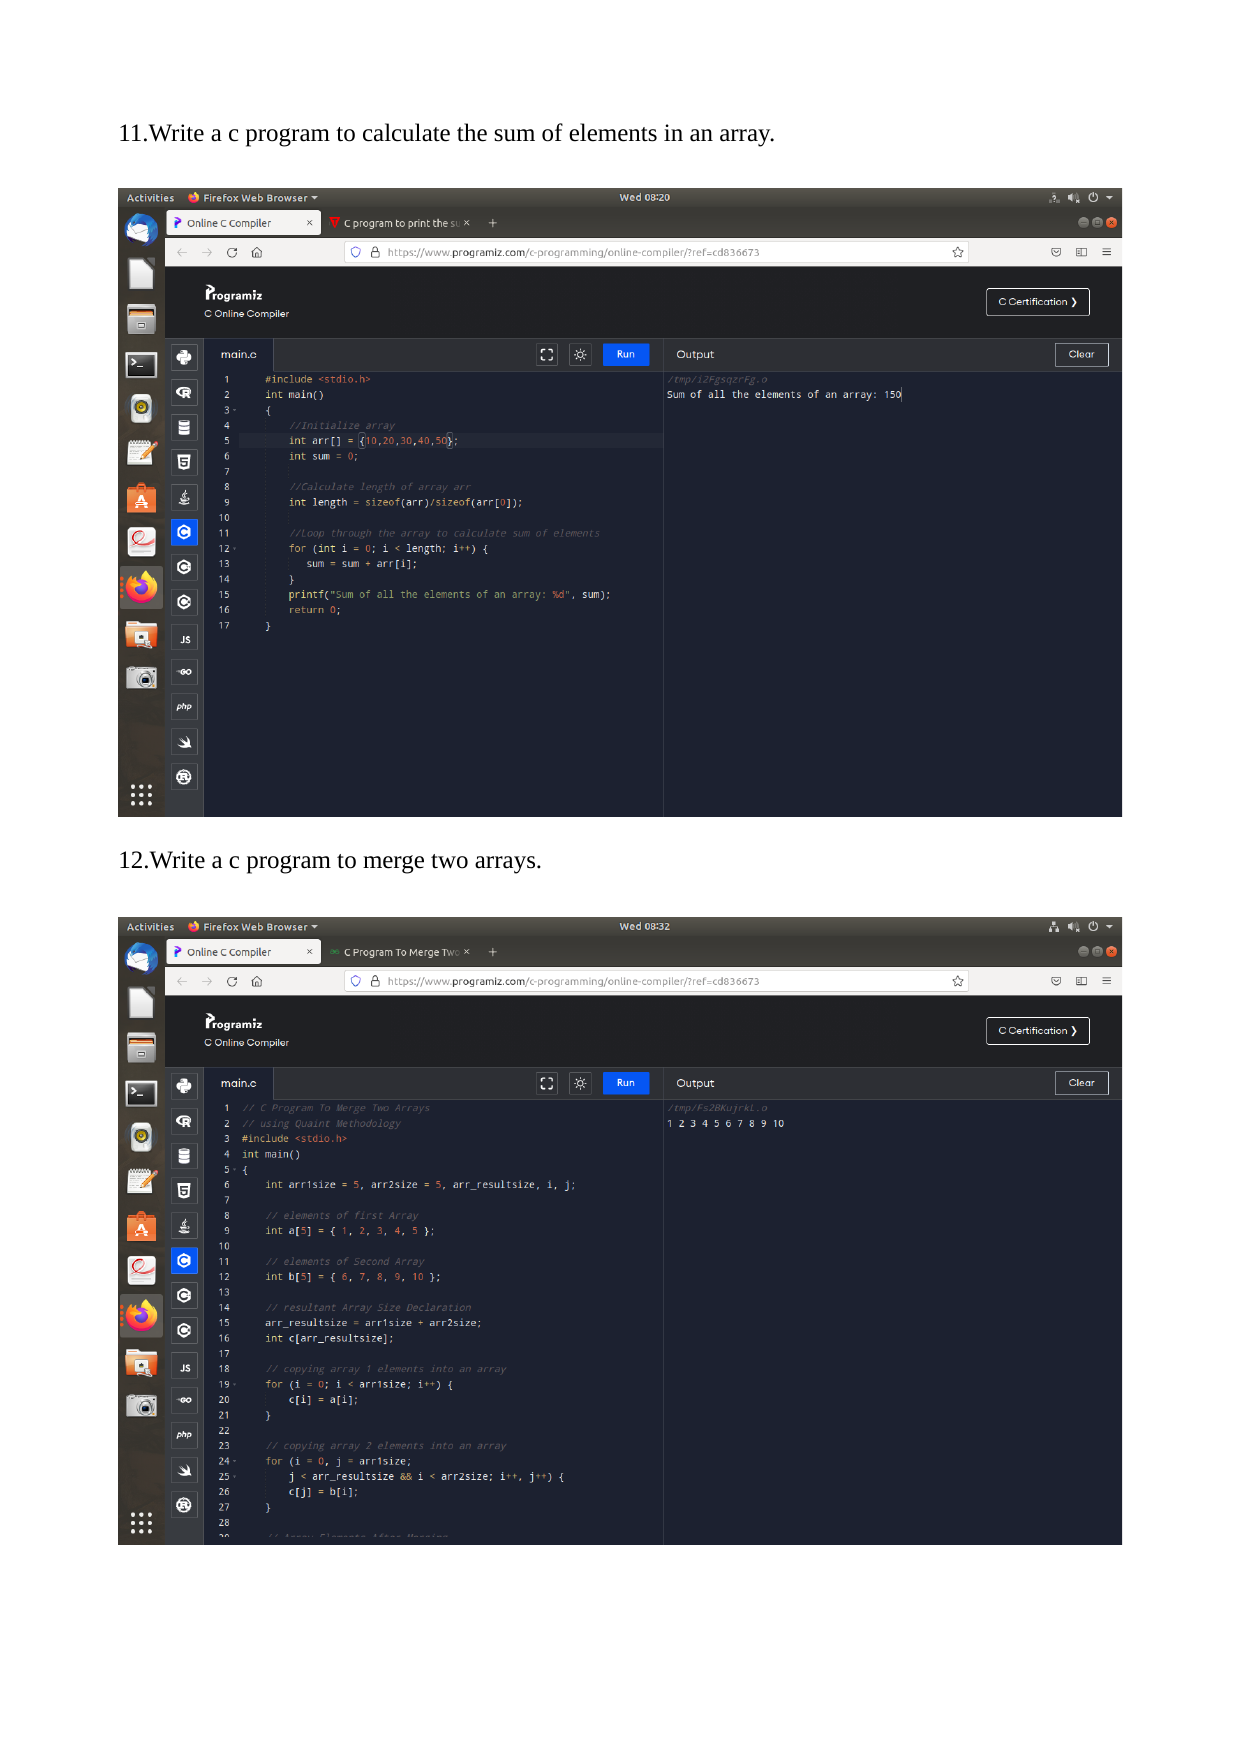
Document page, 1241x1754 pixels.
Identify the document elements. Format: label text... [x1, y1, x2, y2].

text 11.Write a c program to calculate the sum of elements in an array. [118, 118, 1122, 147]
picture [118, 917, 1123, 1545]
text 12.Write a c program to merge two arrays. [118, 845, 1122, 874]
picture [118, 188, 1123, 817]
